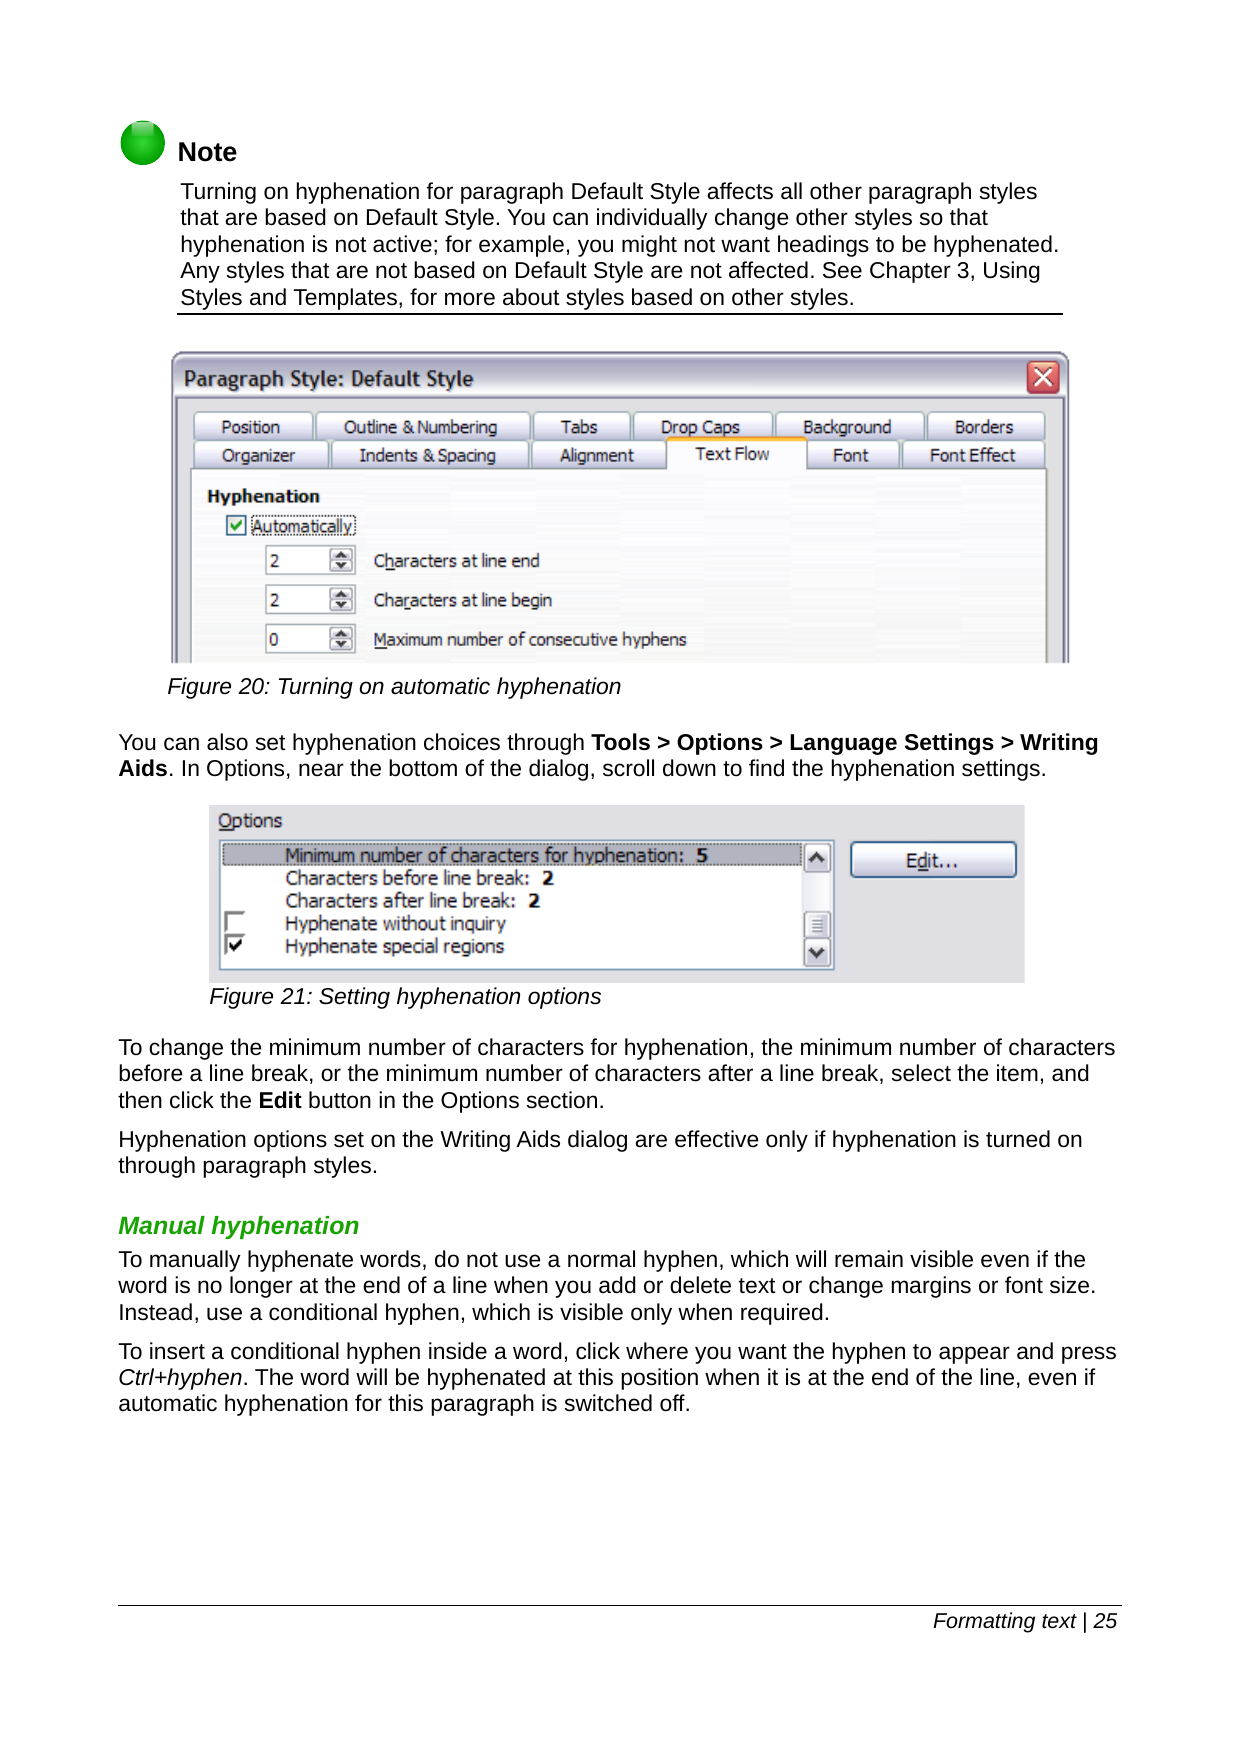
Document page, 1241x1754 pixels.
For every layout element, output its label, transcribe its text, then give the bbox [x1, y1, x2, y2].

text You can also set hyphenation choices through Tools > Options > Language Settings > Writing Aids. In Options, near the bottom of the dialog, scroll down to find the hyphenation settings. [118, 729, 1122, 781]
text To change the minimum number of characters for hyphenation, the minimum number of characters before a line break, or the minimum number of characters after a line break, select the item, and then click the Edit button in the Options section. [118, 1034, 1122, 1113]
text To manually hyphenate words, do not use a normal hyphen, which will remain visible even if the word is no longer at the end of a line when you add or delete text or change margins or font size. Instead, use a conditional hyphen, which is visible only when required. [118, 1246, 1122, 1325]
subtitle Note [118, 118, 1122, 167]
text Figure 20: Turning on automatic hyphenation [167, 673, 1073, 700]
text Figure 21: Setting hyphenation options [209, 983, 1031, 1009]
picture [167, 347, 1074, 668]
subtitle Manual hyphenation [118, 1211, 1122, 1240]
text Turning on hyphenation for paragraph Default Style affects all other paragraph styles that are based on Default Style. You can individually change other styles so that hyphenation is not active; for example, you might not want headings to be hyphenated. Any styles that are not based on Default Style are not affected. See Chapter 3, Using Styles and Templates, for more about styles based on other styles. [177, 175, 1063, 313]
text To insert a conditional hyphen inside a word, click where you want the hyphen to appear and press Ctrl+hyphen. The word will be hyphenated at this position when it is at the end of the line, even if automatic hyphenation for this paragraph is switched off. [118, 1338, 1122, 1417]
text Hyphenation options set on the Writing Aids dialog are effective only if hyphenation is turned on through paragraph styles. [118, 1126, 1122, 1178]
picture [209, 805, 1025, 983]
